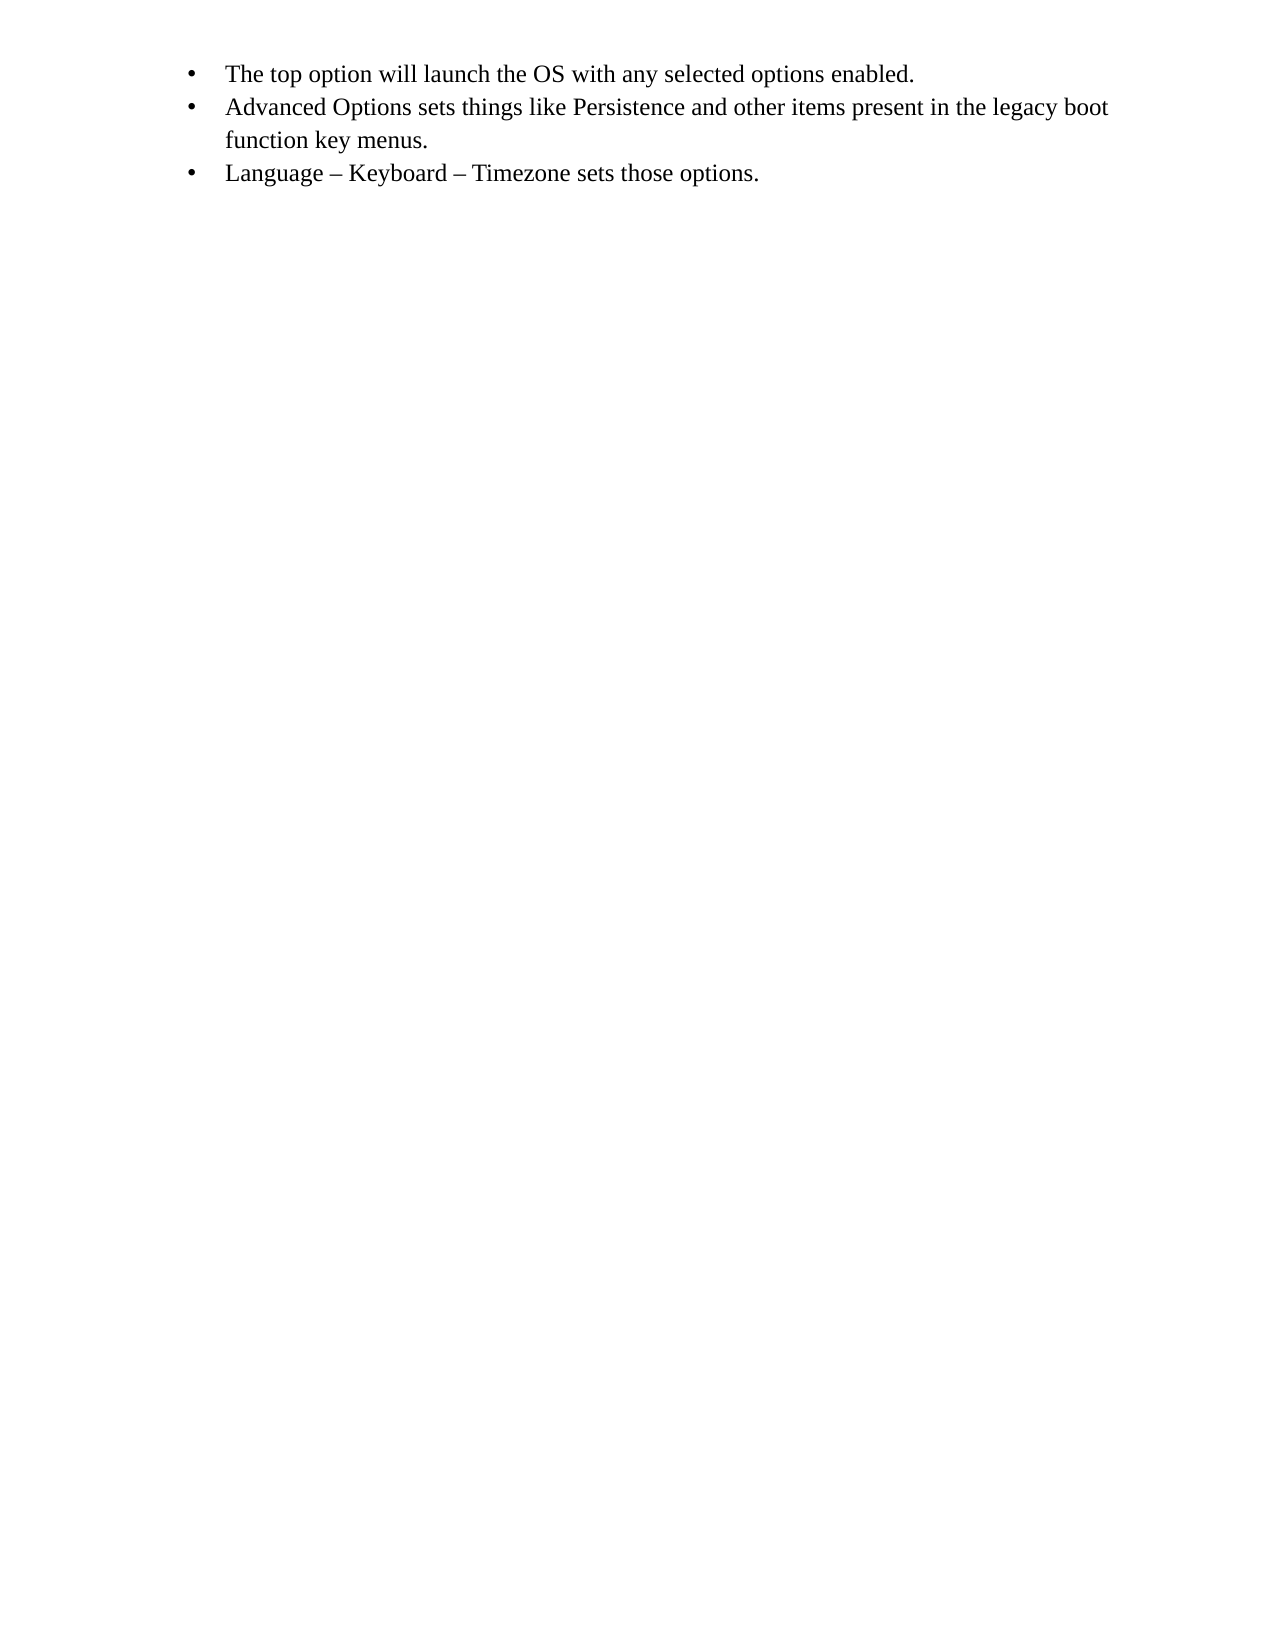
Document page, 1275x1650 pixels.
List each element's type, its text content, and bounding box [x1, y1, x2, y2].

list Language – Keyboard – Timezone sets those options. [187, 158, 1125, 187]
list The top option will launch the OS with any selected options enabled. [187, 59, 1125, 88]
list Advanced Options sets things like Persistence and other items present in the legacy boot function key menus. [187, 92, 1125, 154]
